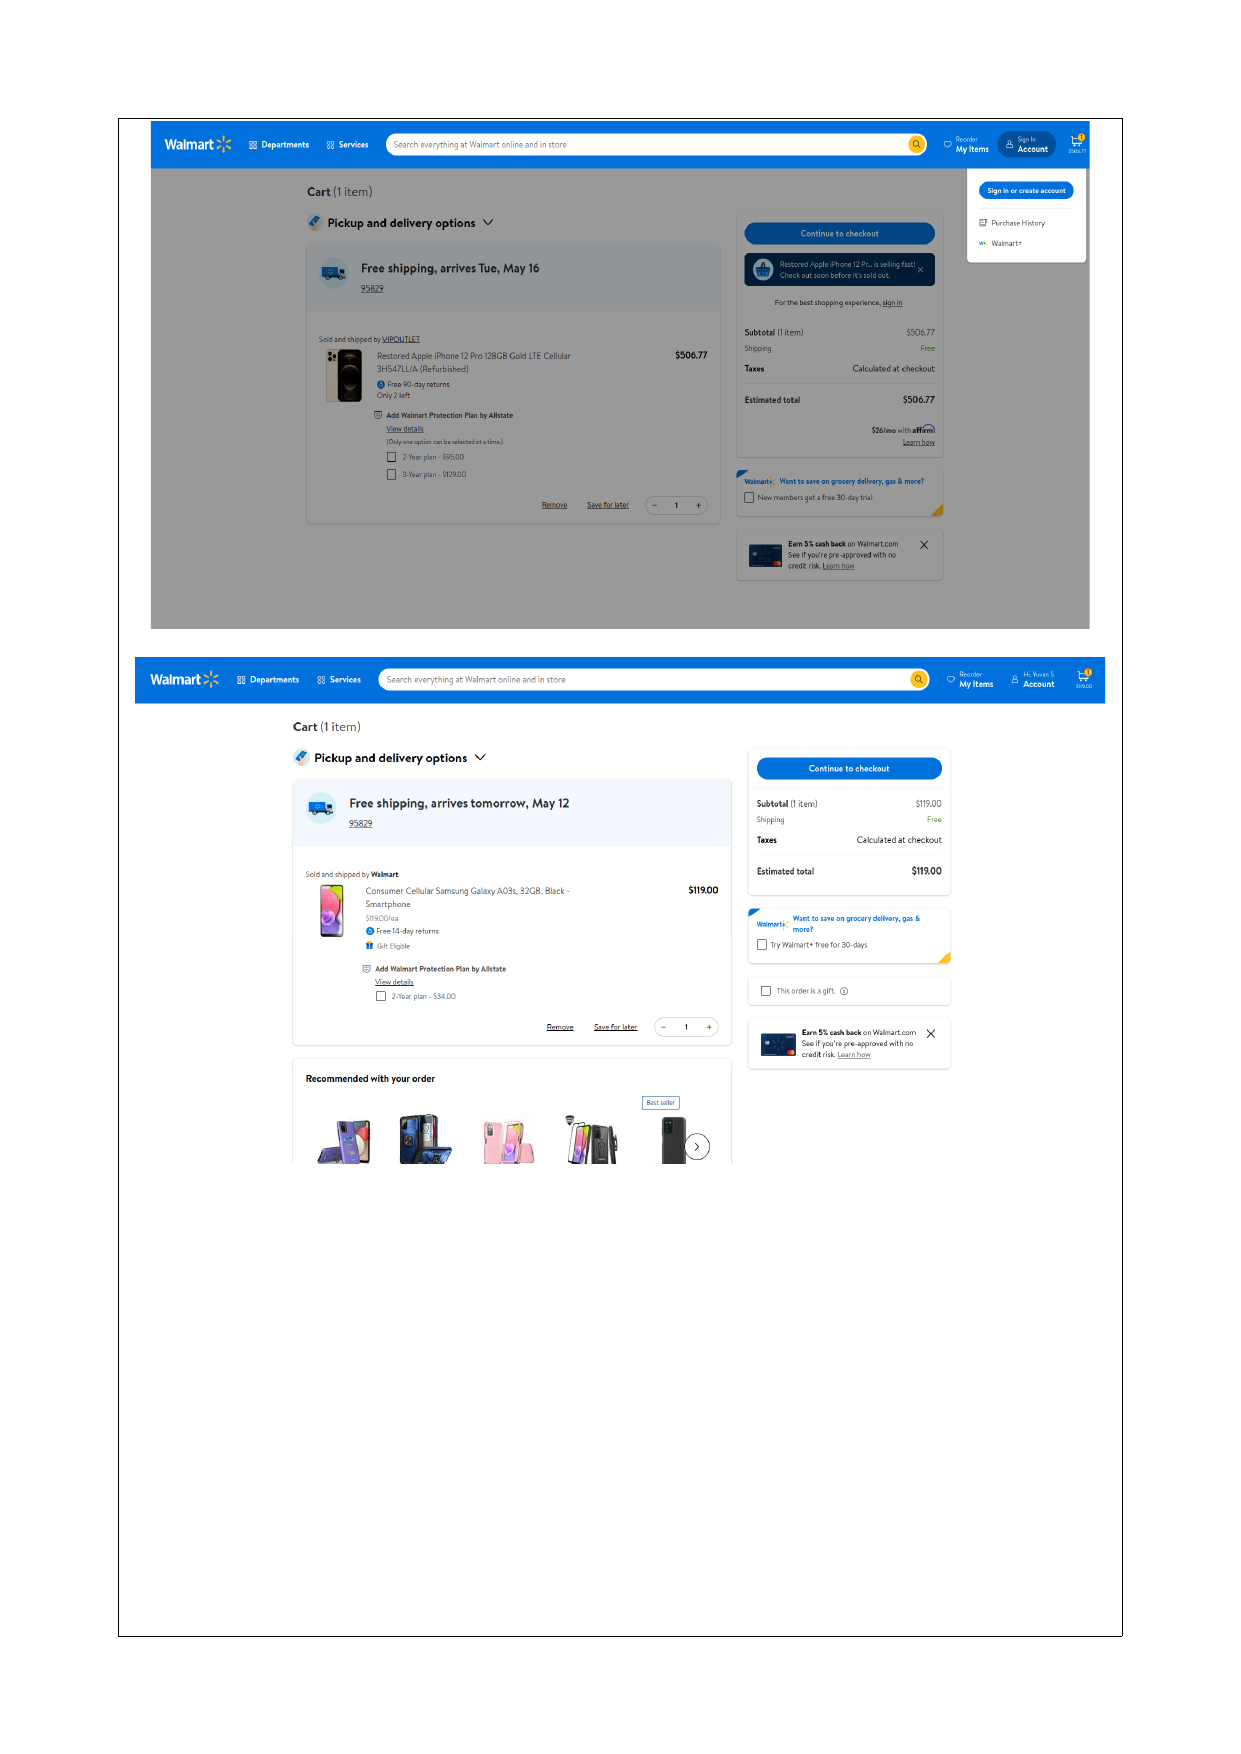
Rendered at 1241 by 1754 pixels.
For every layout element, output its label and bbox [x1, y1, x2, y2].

picture [150, 121, 1090, 629]
picture [135, 657, 1106, 1164]
